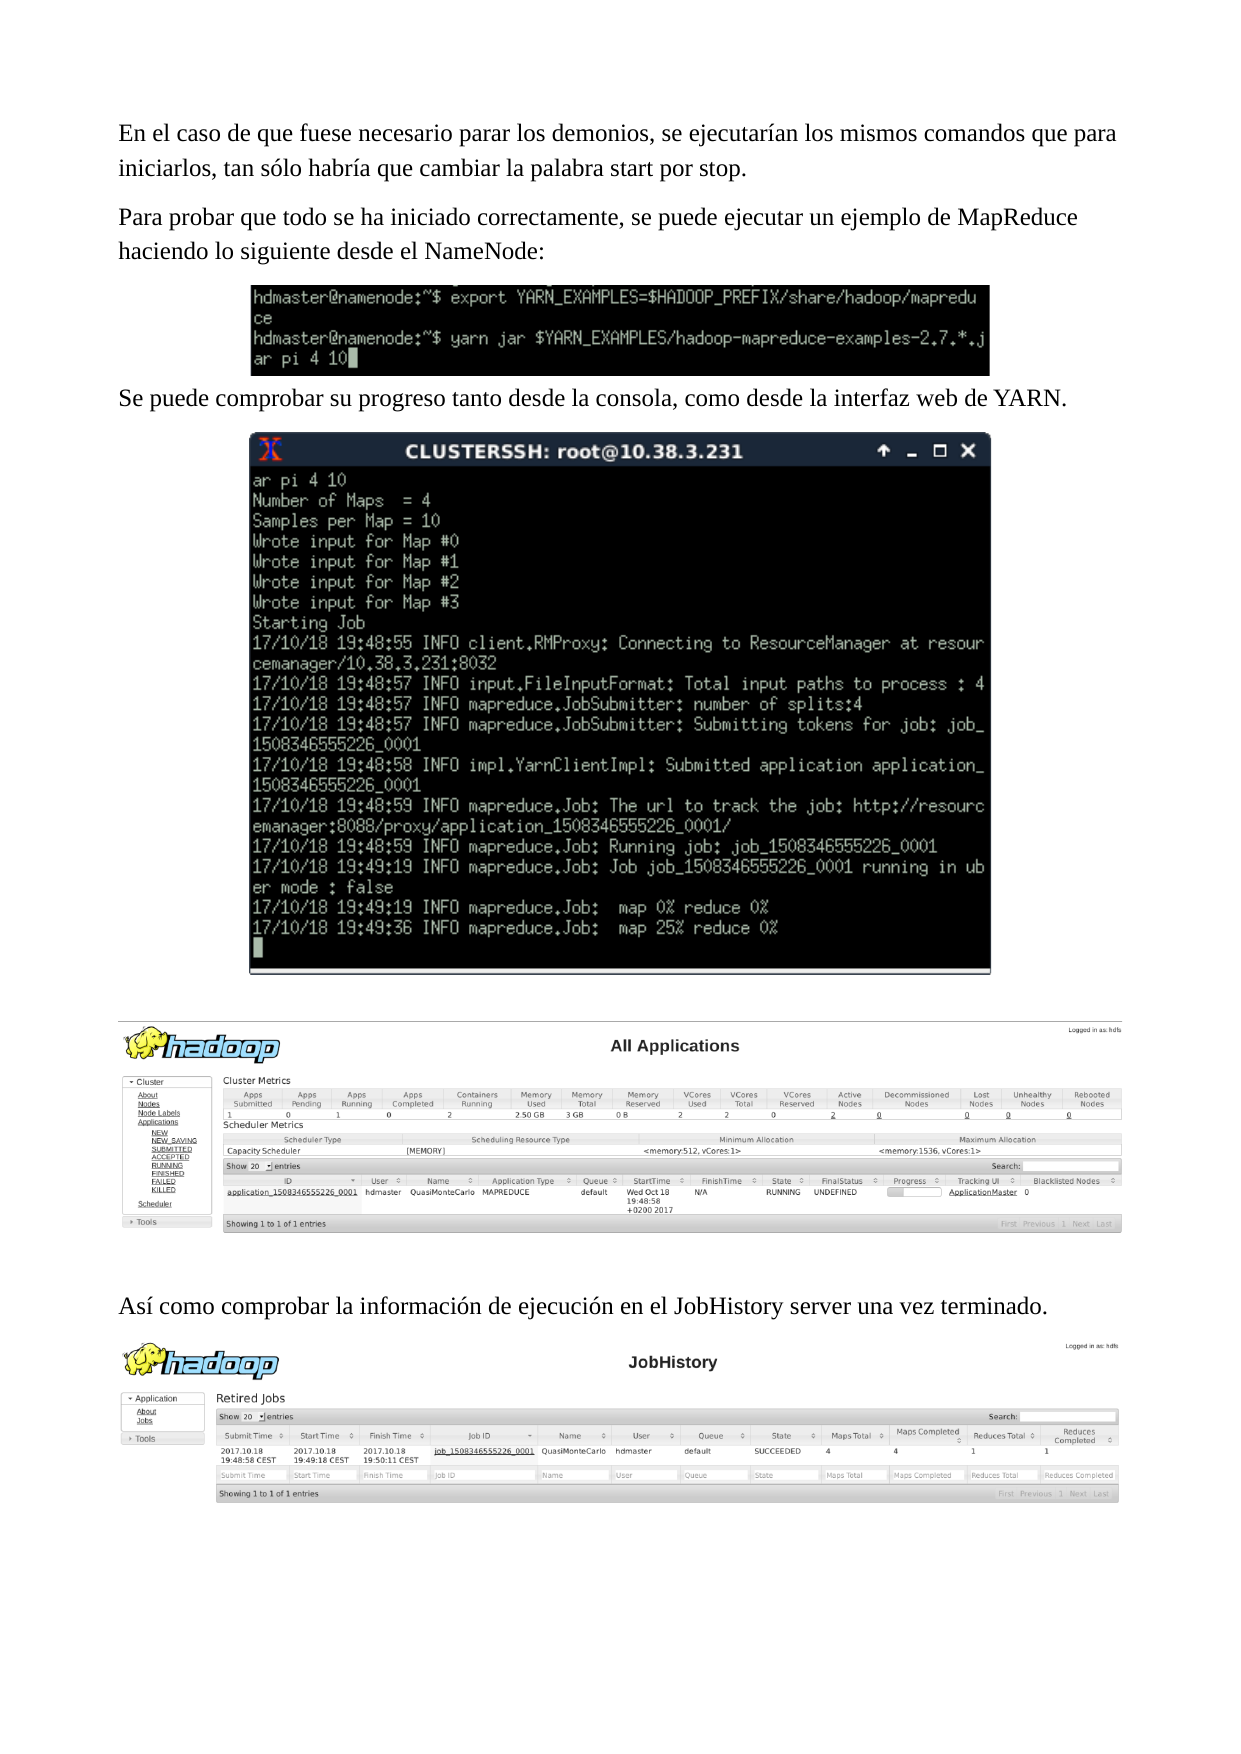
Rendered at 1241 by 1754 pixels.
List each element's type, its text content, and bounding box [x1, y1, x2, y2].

text Así como comprobar la información de ejecución en el JobHistory server una vez terminado. [118, 1291, 1122, 1319]
picture [118, 1021, 1123, 1236]
text Se puede comprobar su progreso tanto desde la consola, como desde la interfaz web de YARN. [118, 383, 1122, 412]
picture [250, 285, 990, 376]
picture [249, 432, 992, 975]
picture [118, 1340, 1123, 1505]
text En el caso de que fuese necesario parar los demonios, se ejecutarían los mismos comandos que para iniciarlos, tan sólo habría que cambiar la palabra start por stop. [118, 118, 1122, 181]
text Para probar que todo se ha iniciado correctamente, se puede ejecutar un ejemplo de MapReduce haciendo lo siguiente desde el NameNode: [118, 202, 1122, 265]
